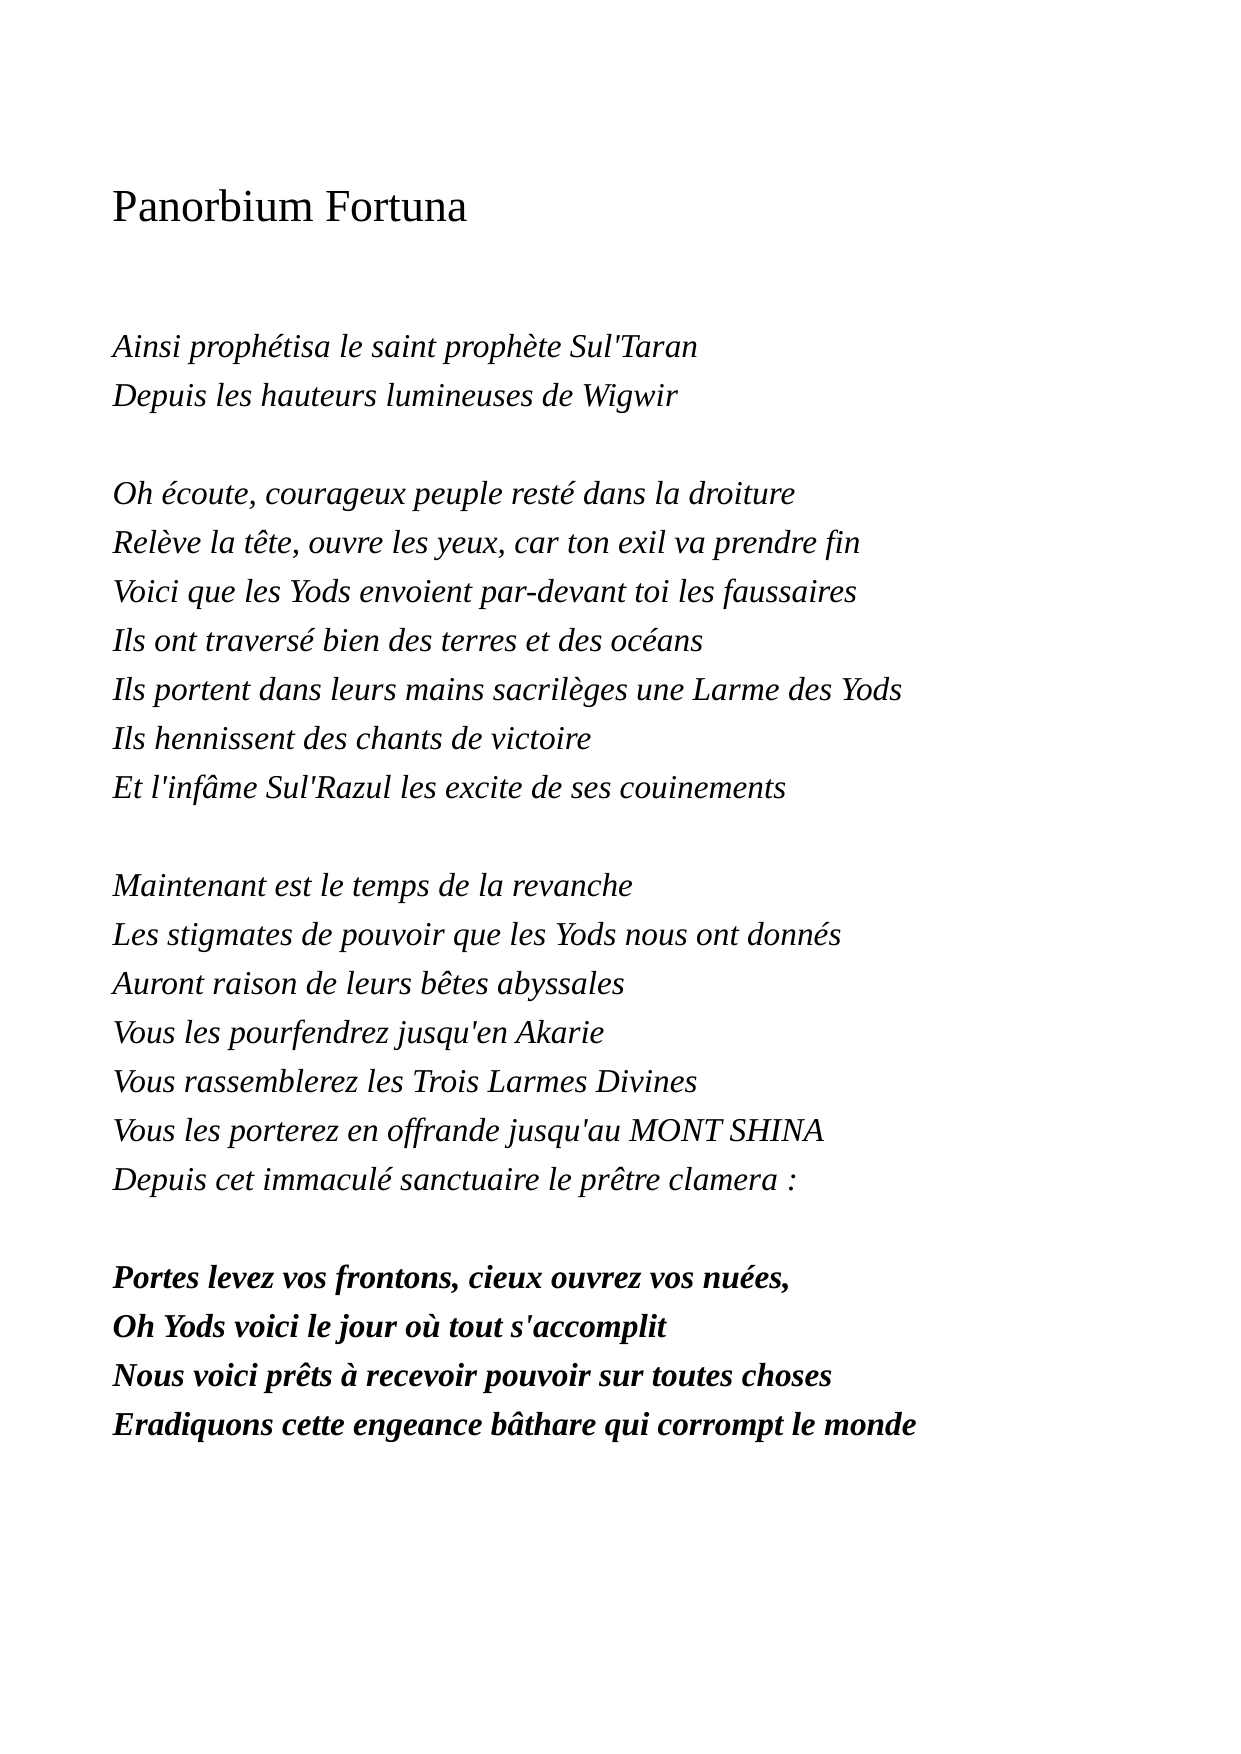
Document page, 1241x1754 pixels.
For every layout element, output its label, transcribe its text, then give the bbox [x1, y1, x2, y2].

text Oh écoute, courageux peuple resté dans la droiture [112, 474, 1128, 512]
text Ils portent dans leurs mains sacrilèges une Larme des Yods [112, 669, 1128, 708]
text Vous les porterez en offrande jusqu'au MONT SHINA [112, 1110, 1128, 1148]
text Ils hennissent des chants de victoire [112, 718, 1128, 757]
text Et l'infâme Sul'Razul les excite de ses couinements [112, 767, 1128, 806]
text Eradiquons cette engeance bâthare qui corrompt le monde [112, 1404, 1128, 1442]
text Les stigmates de pouvoir que les Yods nous ont donnés [112, 914, 1128, 953]
text Ils ont traversé bien des terres et des océans [112, 621, 1128, 659]
text Vous rassemblerez les Trois Larmes Divines [112, 1061, 1128, 1099]
text Maintenant est le temps de la revanche [112, 865, 1128, 904]
text Oh Yods voici le jour où tout s'accomplit [112, 1306, 1128, 1344]
text Voici que les Yods envoient par-devant toi les faussaires [112, 572, 1128, 610]
text Depuis cet immaculé sanctuaire le prêtre clamera : [112, 1159, 1128, 1197]
text Ainsi prophétisa le saint prophète Sul'Taran [112, 327, 1128, 365]
text Portes levez vos frontons, cieux ouvrez vos nuées, [112, 1257, 1128, 1295]
text Relève la tête, ouvre les yeux, car ton exil va prendre fin [112, 523, 1128, 561]
text Panorbium Fortuna [112, 179, 1128, 232]
text Vous les pourfendrez jusqu'en Akarie [112, 1012, 1128, 1051]
text Auront raison de leurs bêtes abyssales [112, 963, 1128, 1002]
text Nous voici prêts à recevoir pouvoir sur toutes choses [112, 1355, 1128, 1393]
text Depuis les hauteurs lumineuses de Wigwir [112, 376, 1128, 414]
